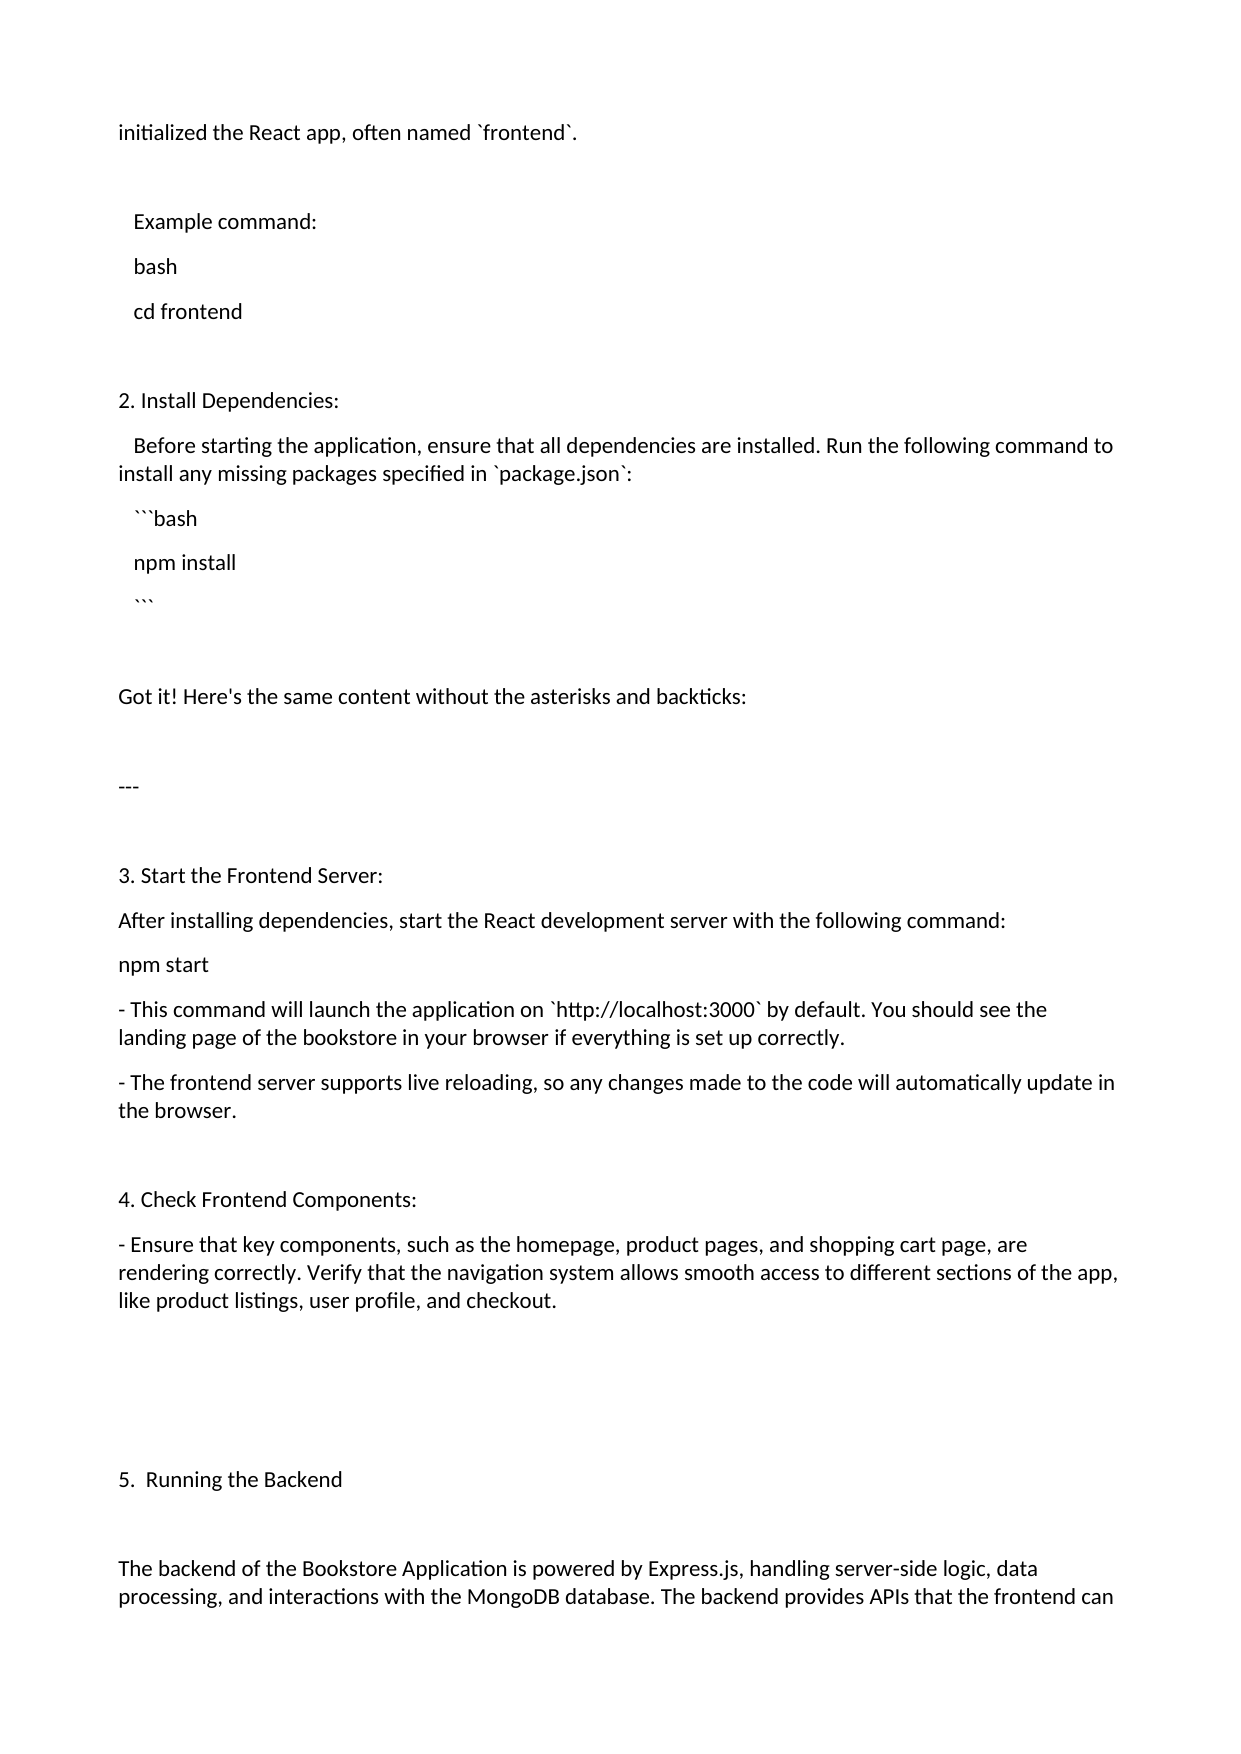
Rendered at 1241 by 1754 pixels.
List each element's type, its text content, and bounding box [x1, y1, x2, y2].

text Before starting the application, ensure that all dependencies are installed. Run the following command to install any missing packages specified in `package.json`: [118, 431, 1122, 487]
text 3. Start the Frontend Server: [118, 861, 1122, 889]
text initialized the React app, often named `frontend`. [118, 118, 1122, 146]
text The backend of the Bookstore Application is powered by Express.js, handling server-side logic, data processing, and interactions with the MongoDB database. The backend provides APIs that the frontend can [118, 1554, 1122, 1610]
text --- [118, 772, 1122, 800]
text bash [118, 252, 1122, 280]
text 2. Install Dependencies: [118, 386, 1122, 414]
text ```bash [118, 504, 1122, 532]
text - The frontend server supports live reloading, so any changes made to the code will automatically update in the browser. [118, 1068, 1122, 1124]
text cd frontend [118, 297, 1122, 325]
text After installing dependencies, start the React development server with the following command: [118, 906, 1122, 934]
text npm start [118, 951, 1122, 978]
text 4. Check Frontend Components: [118, 1185, 1122, 1213]
text 5. Running the Backend [118, 1465, 1122, 1493]
text - Ensure that key components, such as the homepage, product pages, and shopping cart page, are rendering correctly. Verify that the navigation system allows smooth access to different sections of the app, like product listings, user profile, and checkout. [118, 1230, 1122, 1314]
text Example command: [118, 207, 1122, 236]
text npm install [118, 548, 1122, 576]
text - This command will launch the application on `http://localhost:3000` by default. You should see the landing page of the bookstore in your browser if everything is set up correctly. [118, 995, 1122, 1051]
text ``` [118, 593, 1122, 621]
text Got it! Here's the same content without the asterisks and backticks: [118, 682, 1122, 710]
